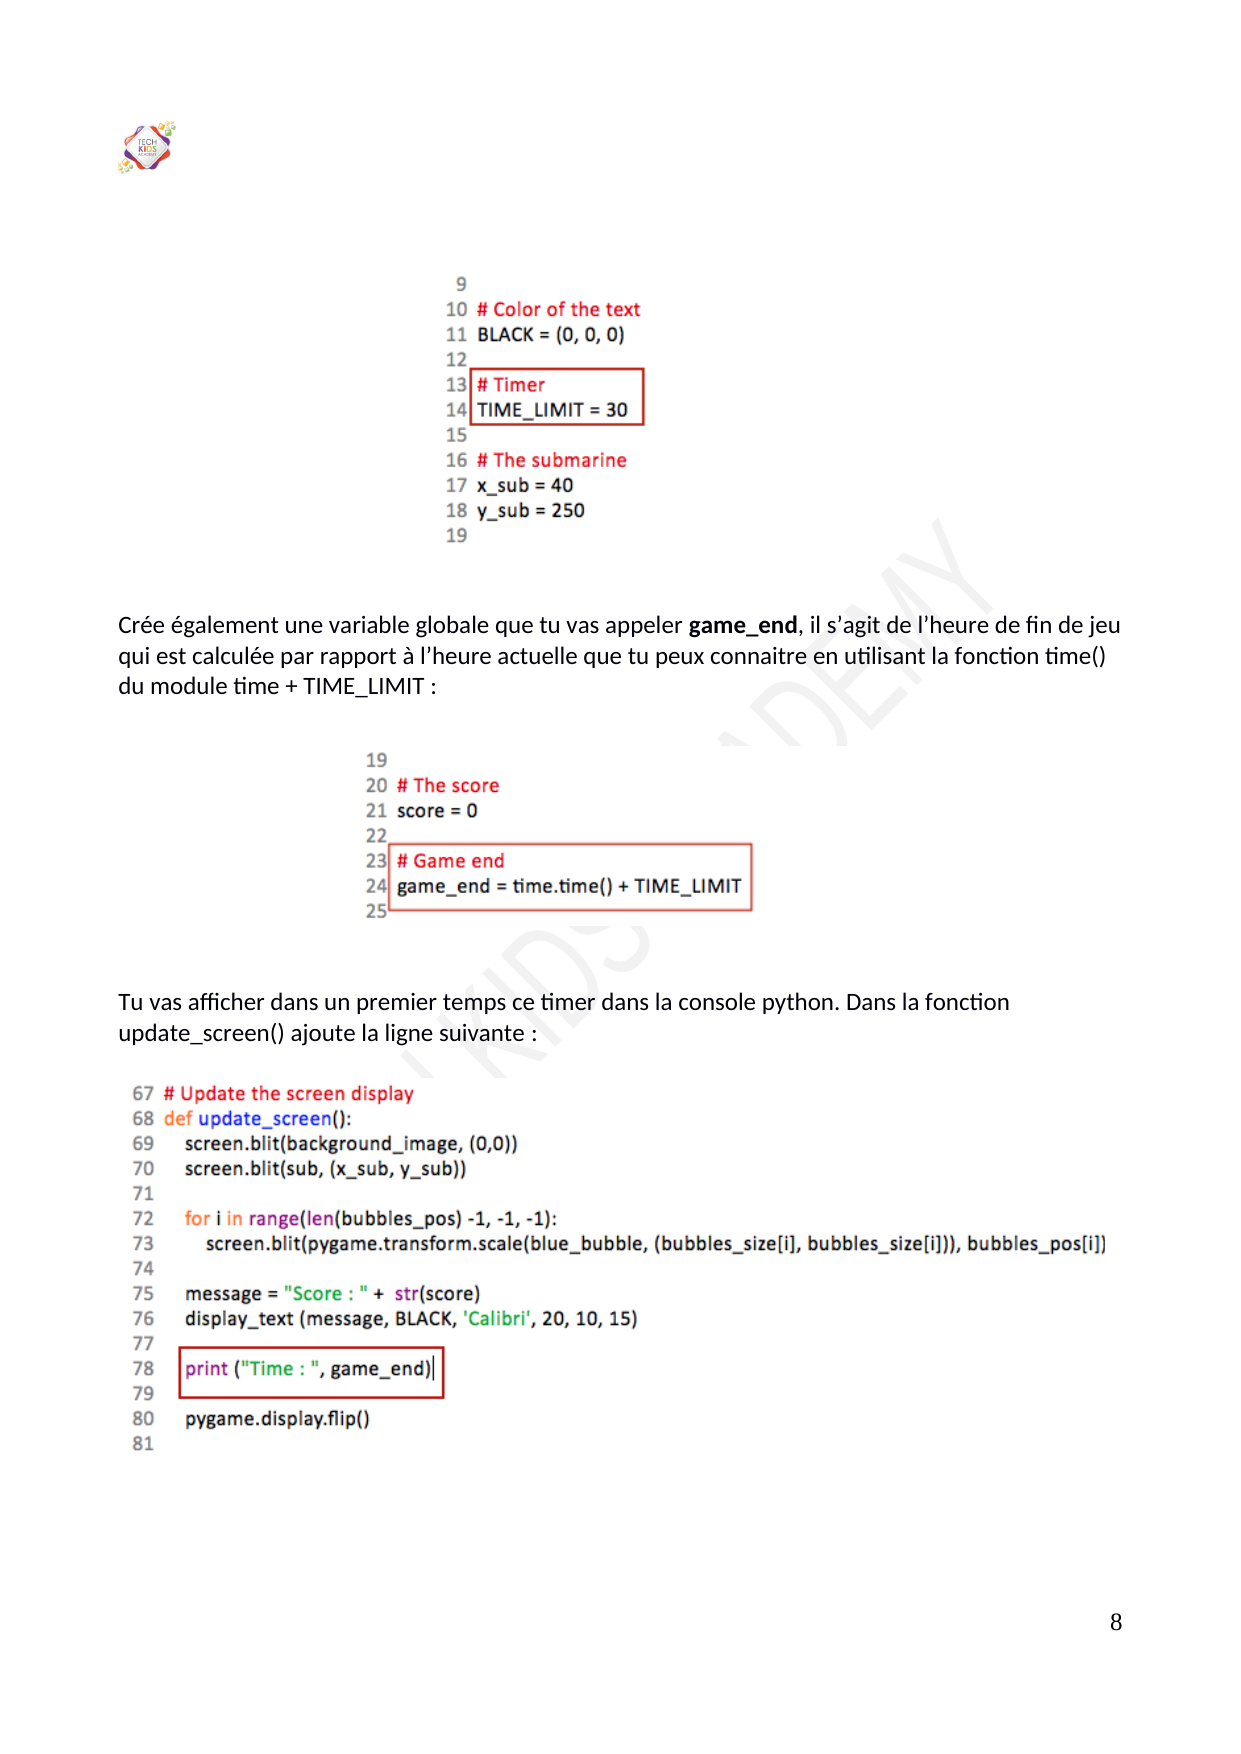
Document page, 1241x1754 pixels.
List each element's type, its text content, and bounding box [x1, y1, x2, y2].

text Crée également une variable globale que tu vas appeler game_end, il s’agit de l’heure de fin de jeu qui est calculée par rapport à l’heure actuelle que tu peux connaitre en utilisant la fonction time() du module time + TIME_LIMIT : [118, 609, 1122, 701]
text Tu vas afficher dans un premier temps ce timer dans la console python. Dans la fonction update_screen() ajoute la ligne suivante : [474, 987, 1122, 1048]
picture [118, 1078, 1105, 1457]
picture [350, 746, 860, 926]
text Tu vas afficher dans un premier temps ce timer dans la console python. Dans la fonction update_screen() ajoute la ligne suivante : [118, 987, 474, 1048]
picture [118, 118, 176, 176]
picture [430, 270, 787, 549]
